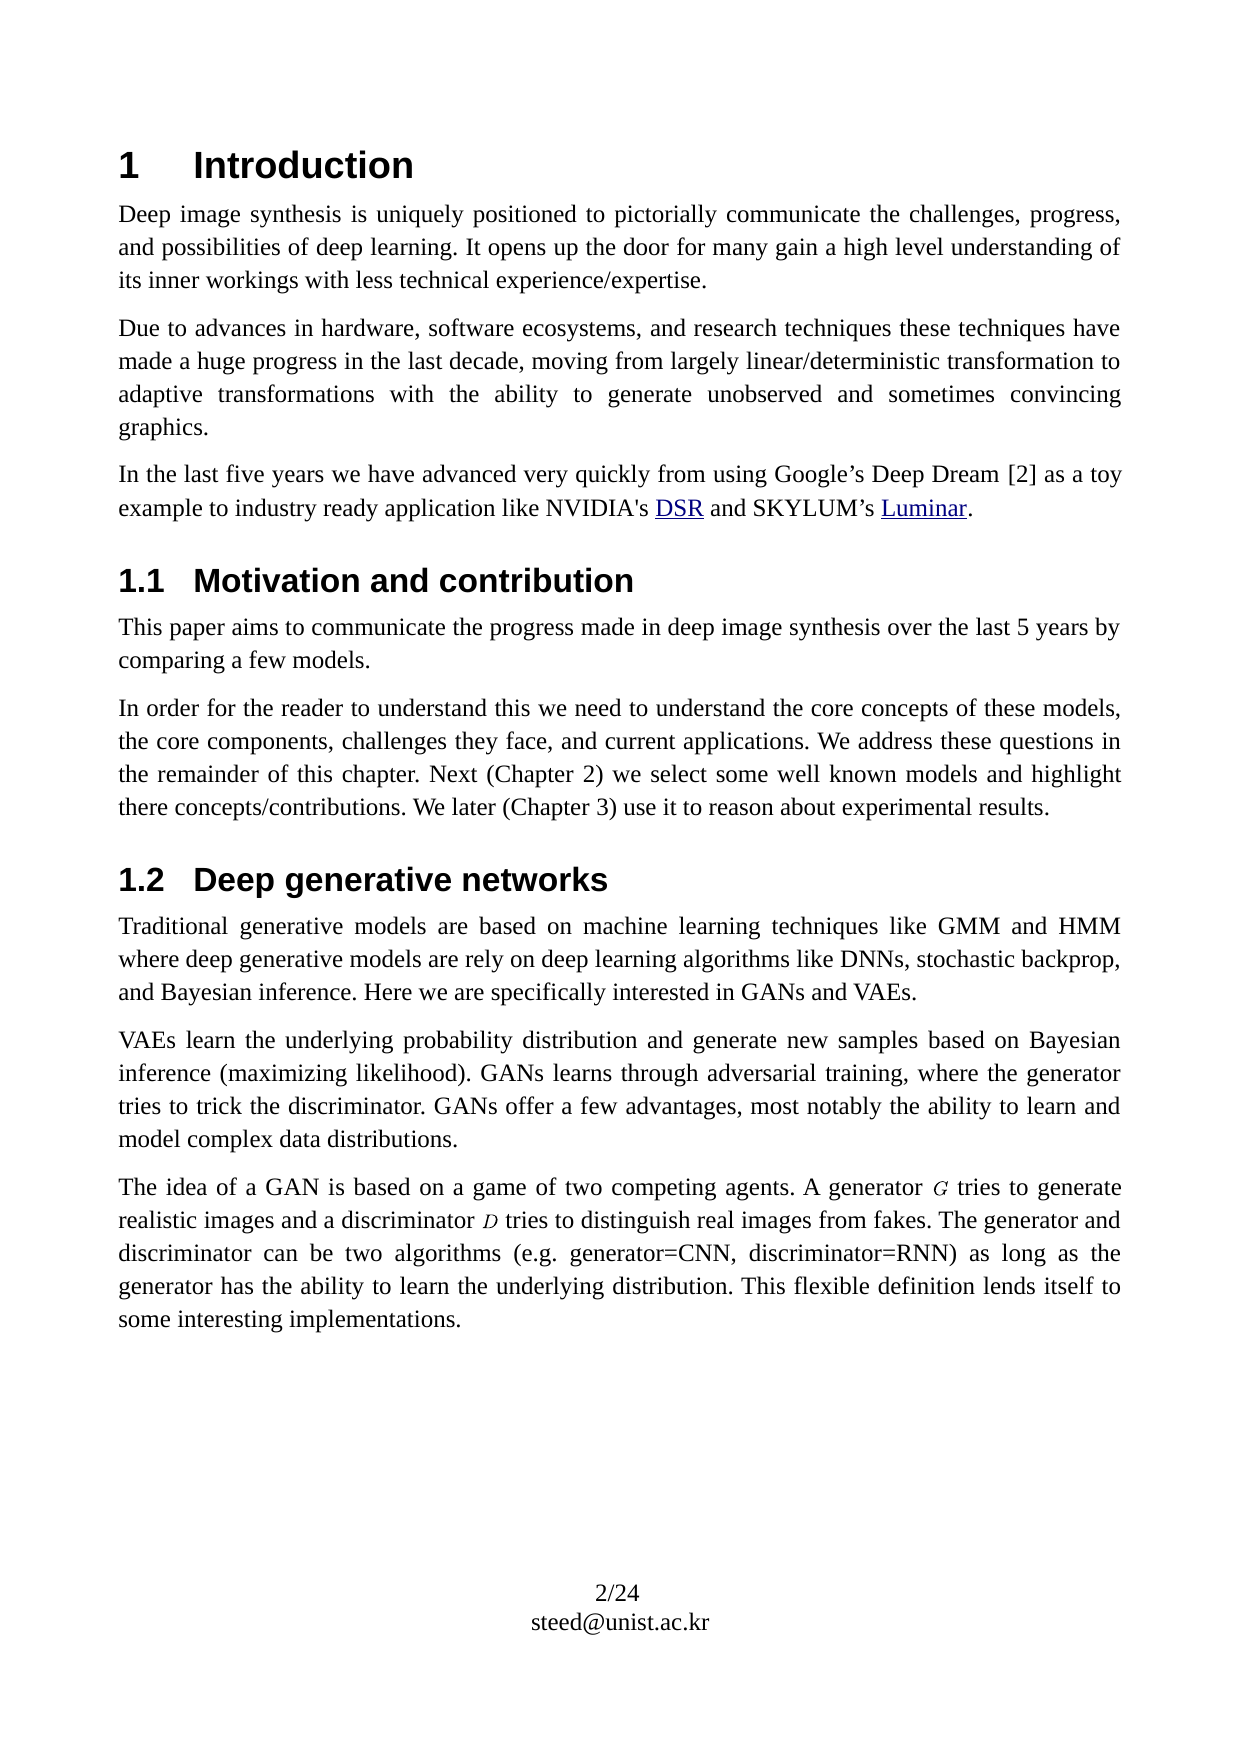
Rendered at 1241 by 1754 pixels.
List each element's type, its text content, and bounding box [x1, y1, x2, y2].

subtitle Introduction [118, 143, 1122, 187]
subtitle Deep generative networks [118, 860, 1122, 899]
subtitle Motivation and contribution [118, 561, 1122, 600]
text The idea of a GAN is based on a game of two competing agents. A generator tries to generate realistic images and a discriminator tries to distinguish real images from fakes. The generator and discriminator can be two algorithms (e.g. generator=CNN, discriminator=RNN) as long as the generator has the ability to learn the underlying distribution. This flexible definition lends itself to some interesting implementations. [118, 1172, 1122, 1333]
text Deep image synthesis is uniquely positioned to pictorially communicate the challenges, progress, and possibilities of deep learning. It opens up the door for many gain a high level understanding of its inner workings with less technical experience/expertise. [118, 199, 1122, 294]
text In order for the reader to understand this we need to understand the core concepts of these models, the core components, challenges they face, and current applications. We address these questions in the remainder of this chapter. Next (Chapter 2) we select some well known models and highlight there concepts/contributions. We later (Chapter 3) use it to reason about experimental results. [118, 693, 1122, 821]
text VAEs learn the underlying probability distribution and generate new samples based on Bayesian inference (maximizing likelihood). GANs learns through adversarial training, where the generator tries to trick the discriminator. GANs offer a few advantages, most notably the ability to learn and model complex data distributions. [118, 1025, 1122, 1153]
text Due to advances in hardware, software ecosystems, and research techniques these techniques have made a huge progress in the last decade, moving from largely linear/deterministic transformation to adaptive transformations with the ability to generate unobserved and sometimes convincing graphics. [118, 313, 1122, 441]
text Traditional generative models are based on machine learning techniques like GMM and HMM where deep generative models are rely on deep learning algorithms like DNNs, stochastic backprop, and Bayesian inference. Here we are specifically interested in GANs and VAEs. [118, 911, 1122, 1006]
text In the last five years we have advanced very quickly from using Google’s Deep Dream [2]⁠ as a toy example to industry ready application like NVIDIA's DSR and SKYLUM’s Luminar. [118, 459, 1122, 521]
text This paper aims to communicate the progress made in deep image synthesis over the last 5 years by comparing a few models. [118, 612, 1122, 674]
